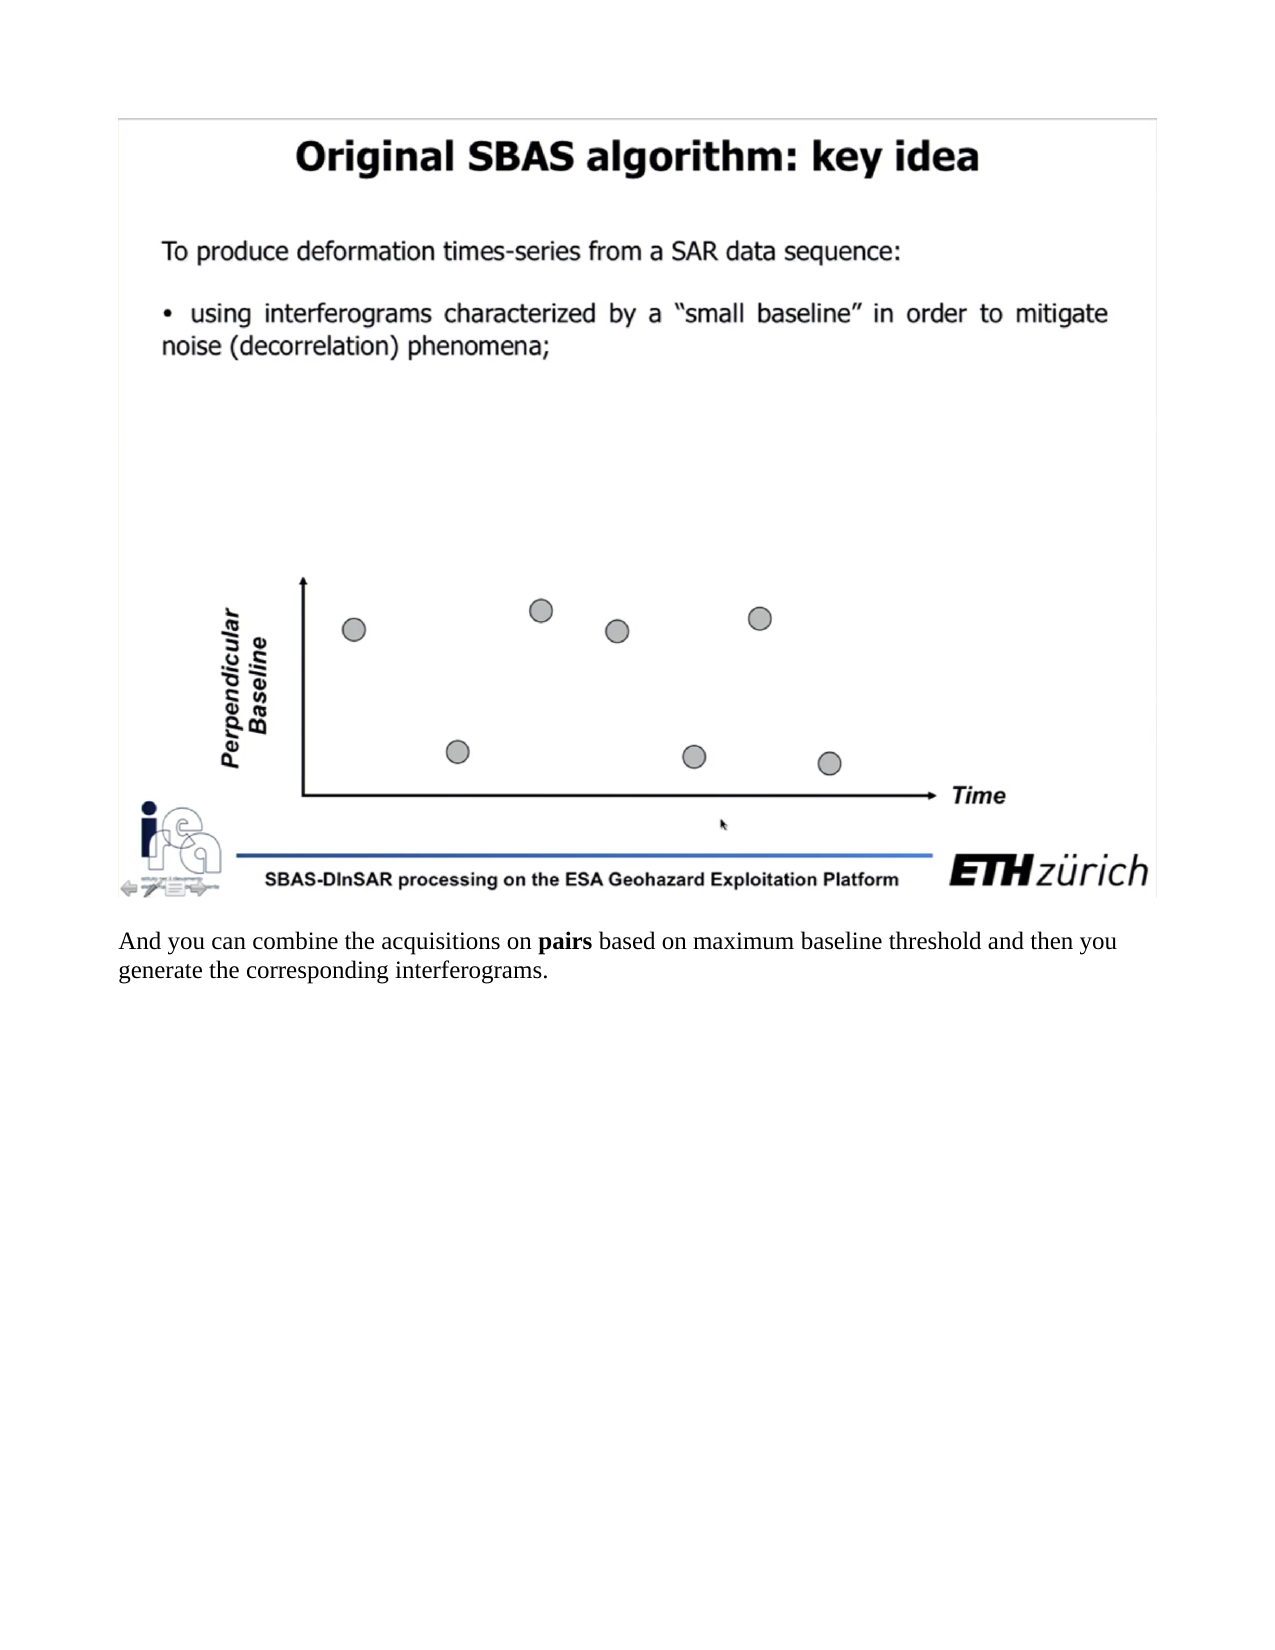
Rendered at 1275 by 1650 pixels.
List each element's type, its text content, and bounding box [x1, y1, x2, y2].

text And you can combine the acquisitions on pairs based on maximum baseline threshold and then you generate the corresponding interferograms. [118, 926, 1157, 984]
picture [118, 118, 1157, 898]
